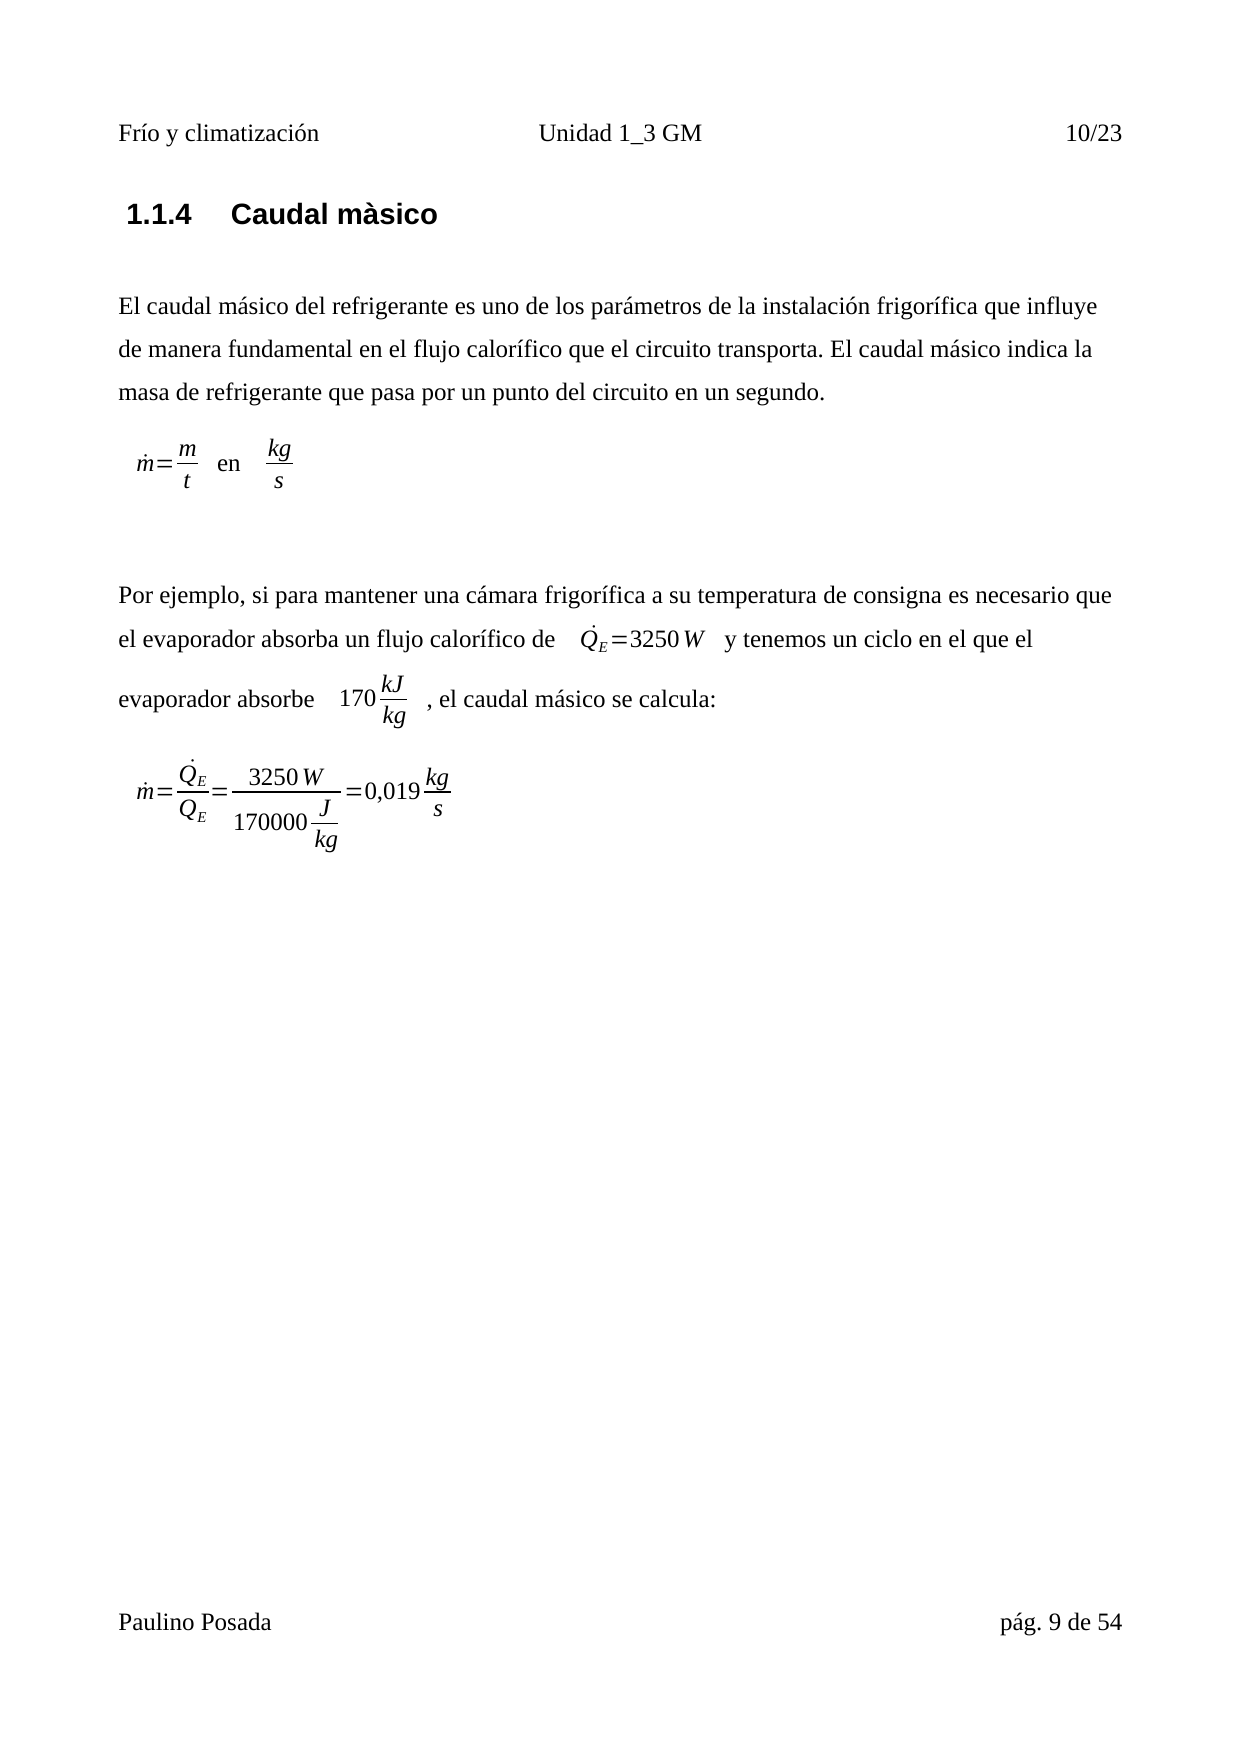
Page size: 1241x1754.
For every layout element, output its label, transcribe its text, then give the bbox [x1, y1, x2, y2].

text Por ejemplo, si para mantener una cámara frigorífica a su temperatura de consigna es necesario que el evaporador absorba un flujo calorífico de y tenemos un ciclo en el que el evaporador absorbe , el caudal másico se calcula: [118, 581, 1122, 729]
text El caudal másico del refrigerante es uno de los parámetros de la instalación frigorífica que influye de manera fundamental en el flujo calorífico que el circuito transporta. El caudal másico indica la masa de refrigerante que pasa por un punto del circuito en un segundo. [118, 291, 1122, 406]
subtitle Caudal màsico [118, 197, 1122, 231]
text en [118, 435, 1122, 494]
